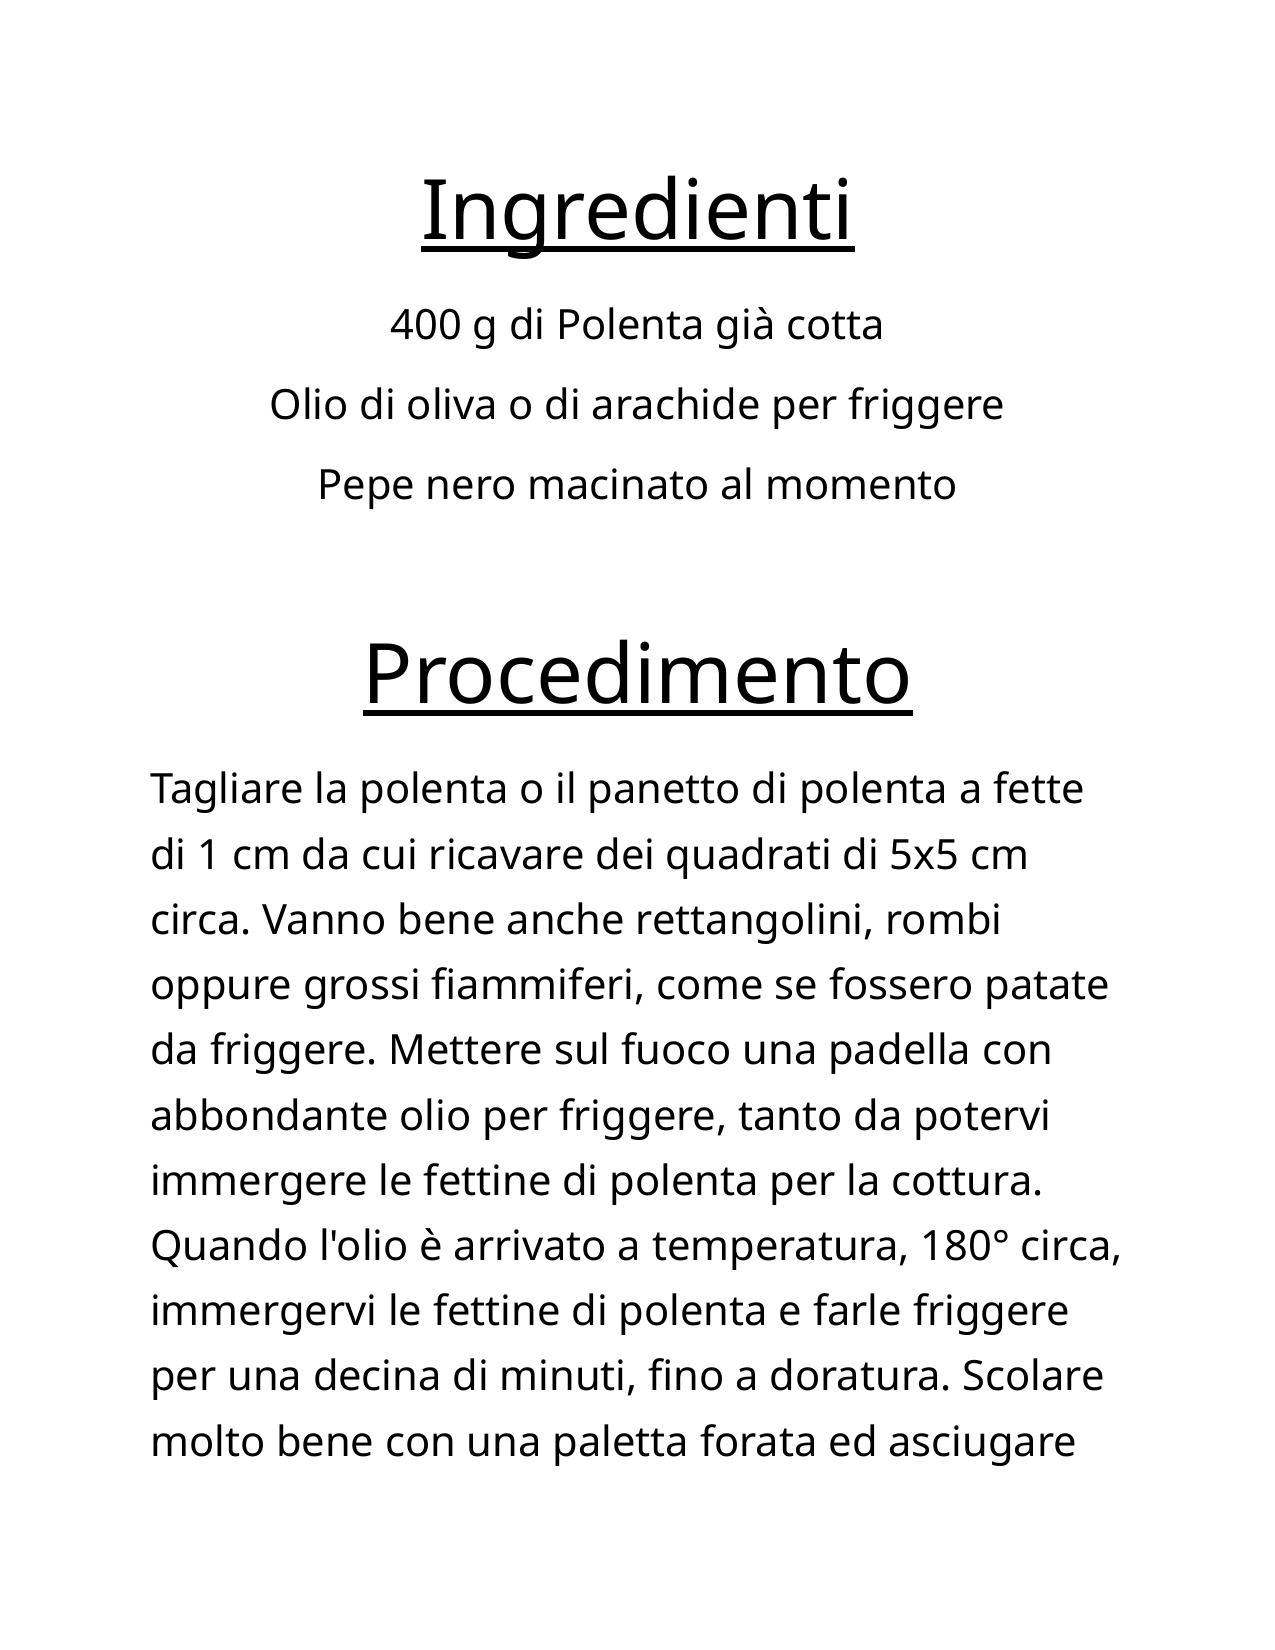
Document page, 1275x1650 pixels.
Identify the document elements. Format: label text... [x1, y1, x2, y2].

text Pepe nero macinato al momento [150, 455, 1125, 511]
text 400 g di Polenta già cotta [150, 295, 1125, 352]
text Procedimento [150, 614, 1125, 728]
text Olio di oliva o di arachide per friggere [150, 375, 1125, 432]
text Ingredienti [150, 150, 1125, 263]
text Tagliare la polenta o il panetto di polenta a fette di 1 cm da cui ricavare dei quadrati di 5x5 cm circa. Vanno bene anche rettangolini, rombi oppure grossi fiammiferi, come se fossero patate da friggere. Mettere sul fuoco una padella con abbondante olio per friggere, tanto da potervi immergere le fettine di polenta per la cottura. Quando l'olio è arrivato a temperatura, 180° circa, immergervi le fettine di polenta e farle friggere per una decina di minuti, fino a doratura. Scolare molto bene con una paletta forata ed asciugare [150, 759, 1125, 1468]
